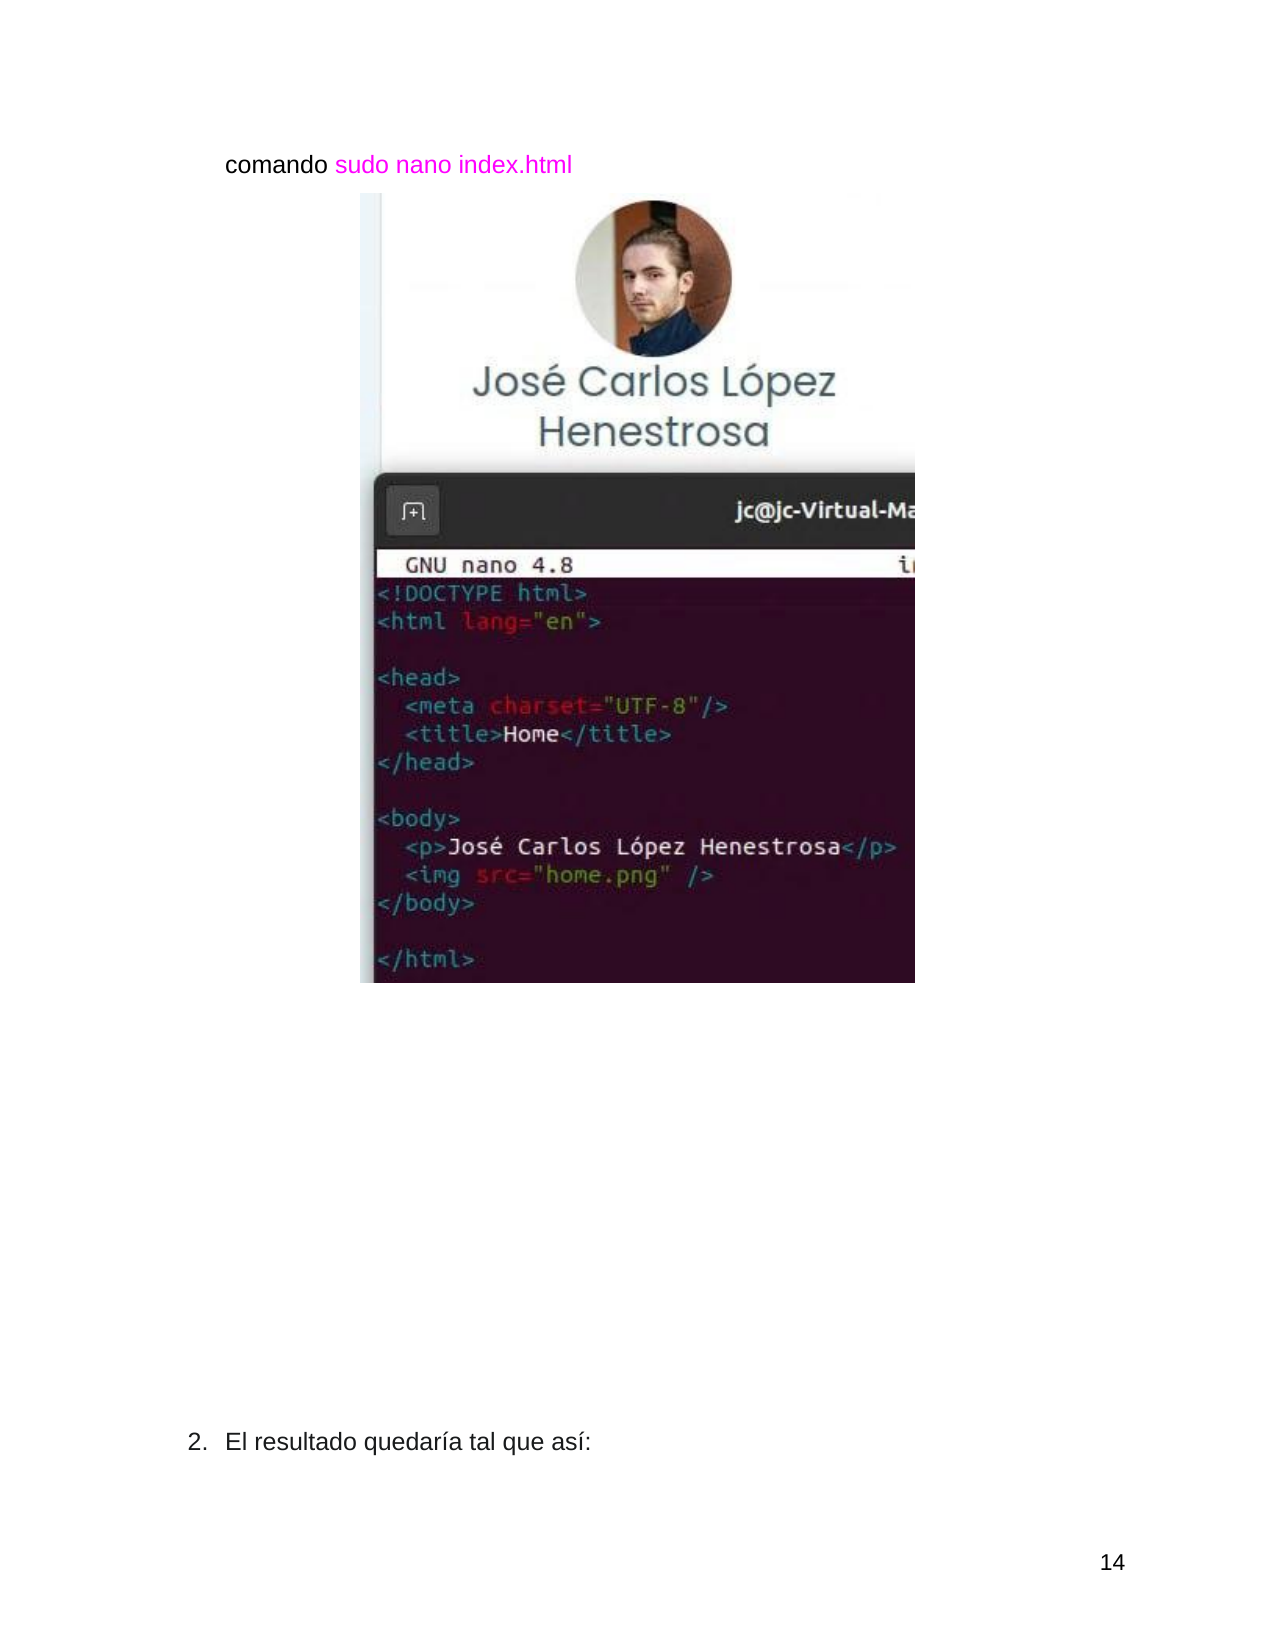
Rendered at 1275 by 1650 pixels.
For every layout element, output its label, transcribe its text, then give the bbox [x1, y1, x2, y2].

picture [360, 193, 915, 983]
list El resultado quedaría tal que así: [187, 1427, 1125, 1455]
list comando sudo nano index.html [187, 150, 1125, 179]
